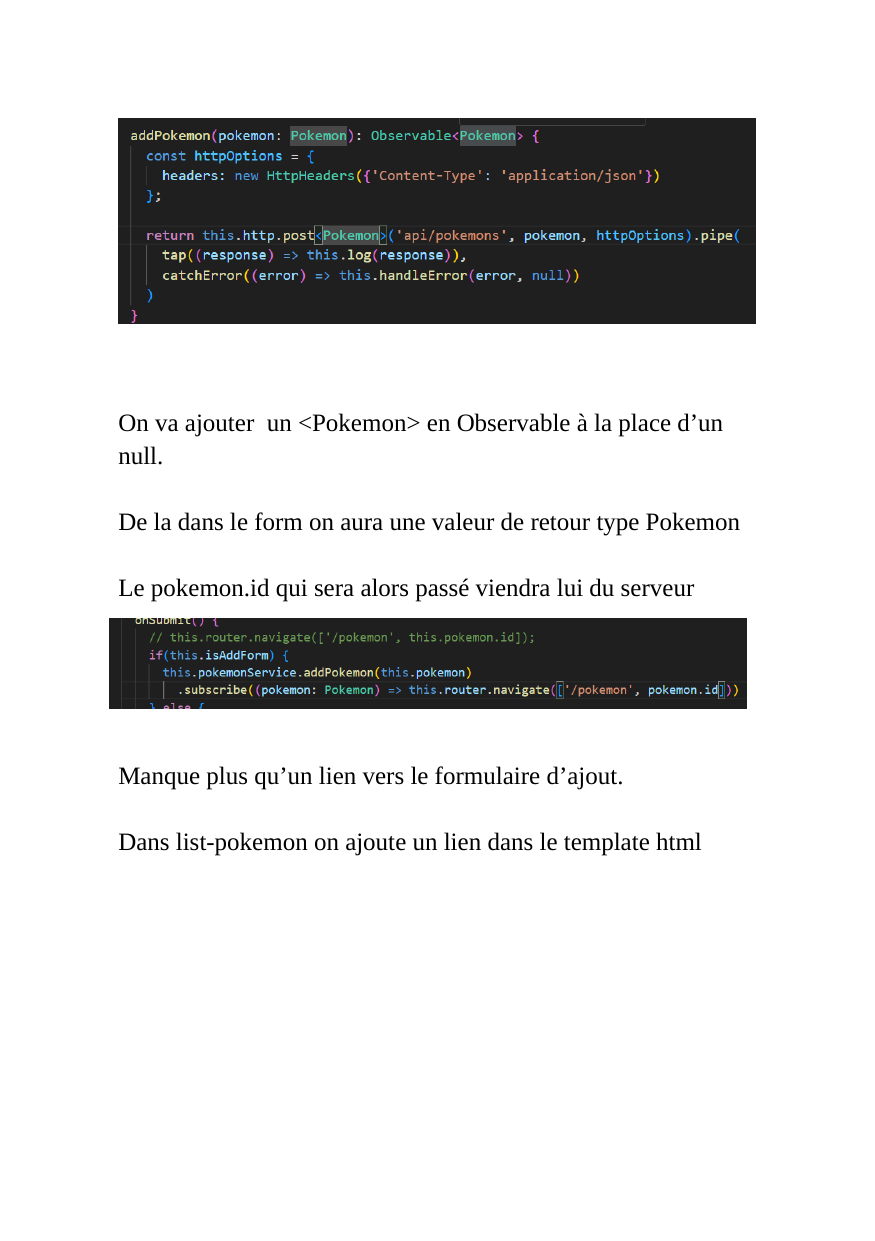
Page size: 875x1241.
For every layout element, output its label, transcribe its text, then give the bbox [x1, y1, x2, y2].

text Manque plus qu’un lien vers le formulaire d’ajout. Dans list-pokemon on ajoute un lien dans le template html [118, 761, 756, 856]
picture [109, 618, 747, 709]
text On va ajouter un <Pokemon> en Observable à la place d’un null. De la dans le form on aura une valeur de retour type Pokemon Le pokemon.id qui sera alors passé viendra lui du serveur [118, 375, 756, 602]
picture [118, 118, 756, 324]
